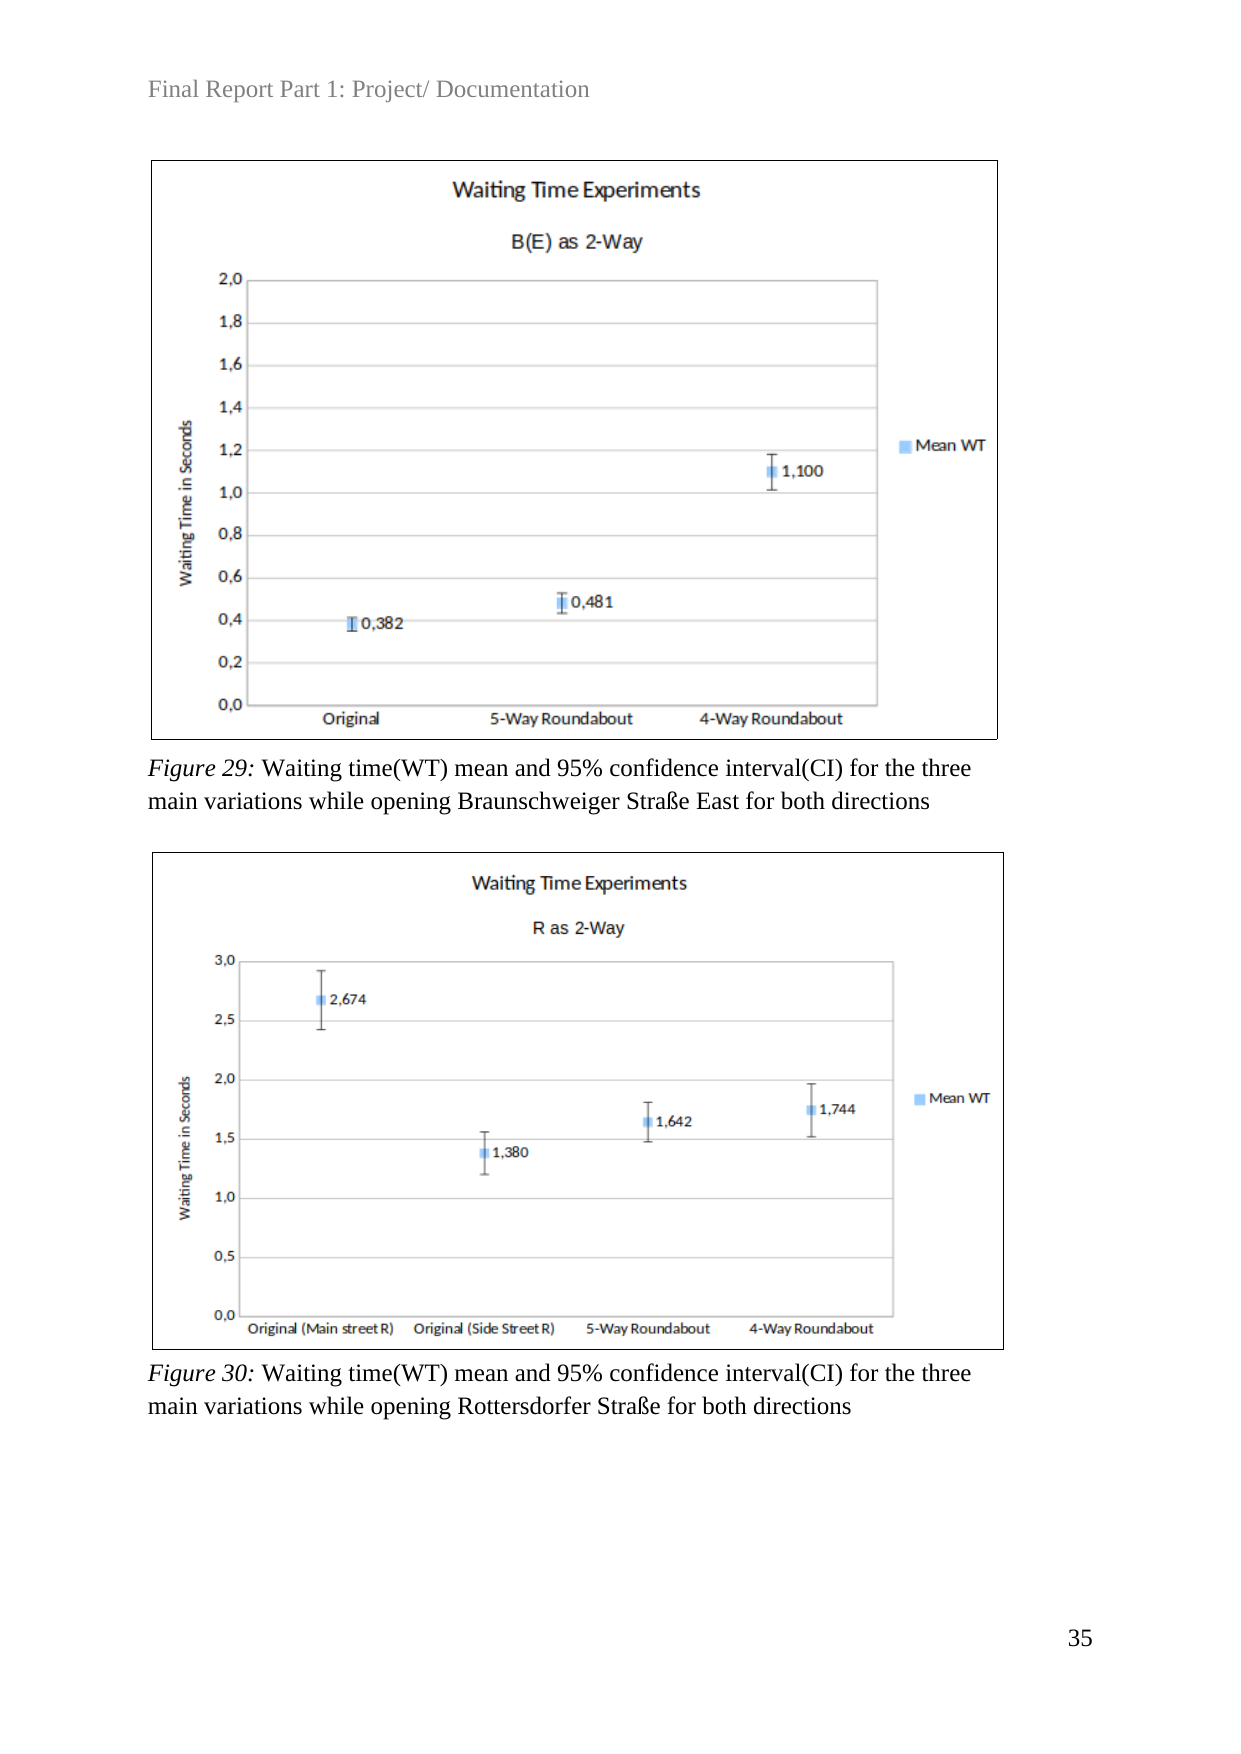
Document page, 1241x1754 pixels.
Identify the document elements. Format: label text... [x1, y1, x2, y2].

text main variations while opening Rottersdorfer Straße for both directions [148, 1391, 1093, 1420]
text main variations while opening Braunschweiger Straße East for both directions [148, 786, 1093, 814]
picture [155, 855, 1001, 1346]
text Figure 29: Waiting time(WT) mean and 95% confidence interval(CI) for the three [148, 753, 1093, 782]
text Figure 30: Waiting time(WT) mean and 95% confidence interval(CI) for the three [148, 1358, 1093, 1387]
picture [153, 162, 994, 736]
